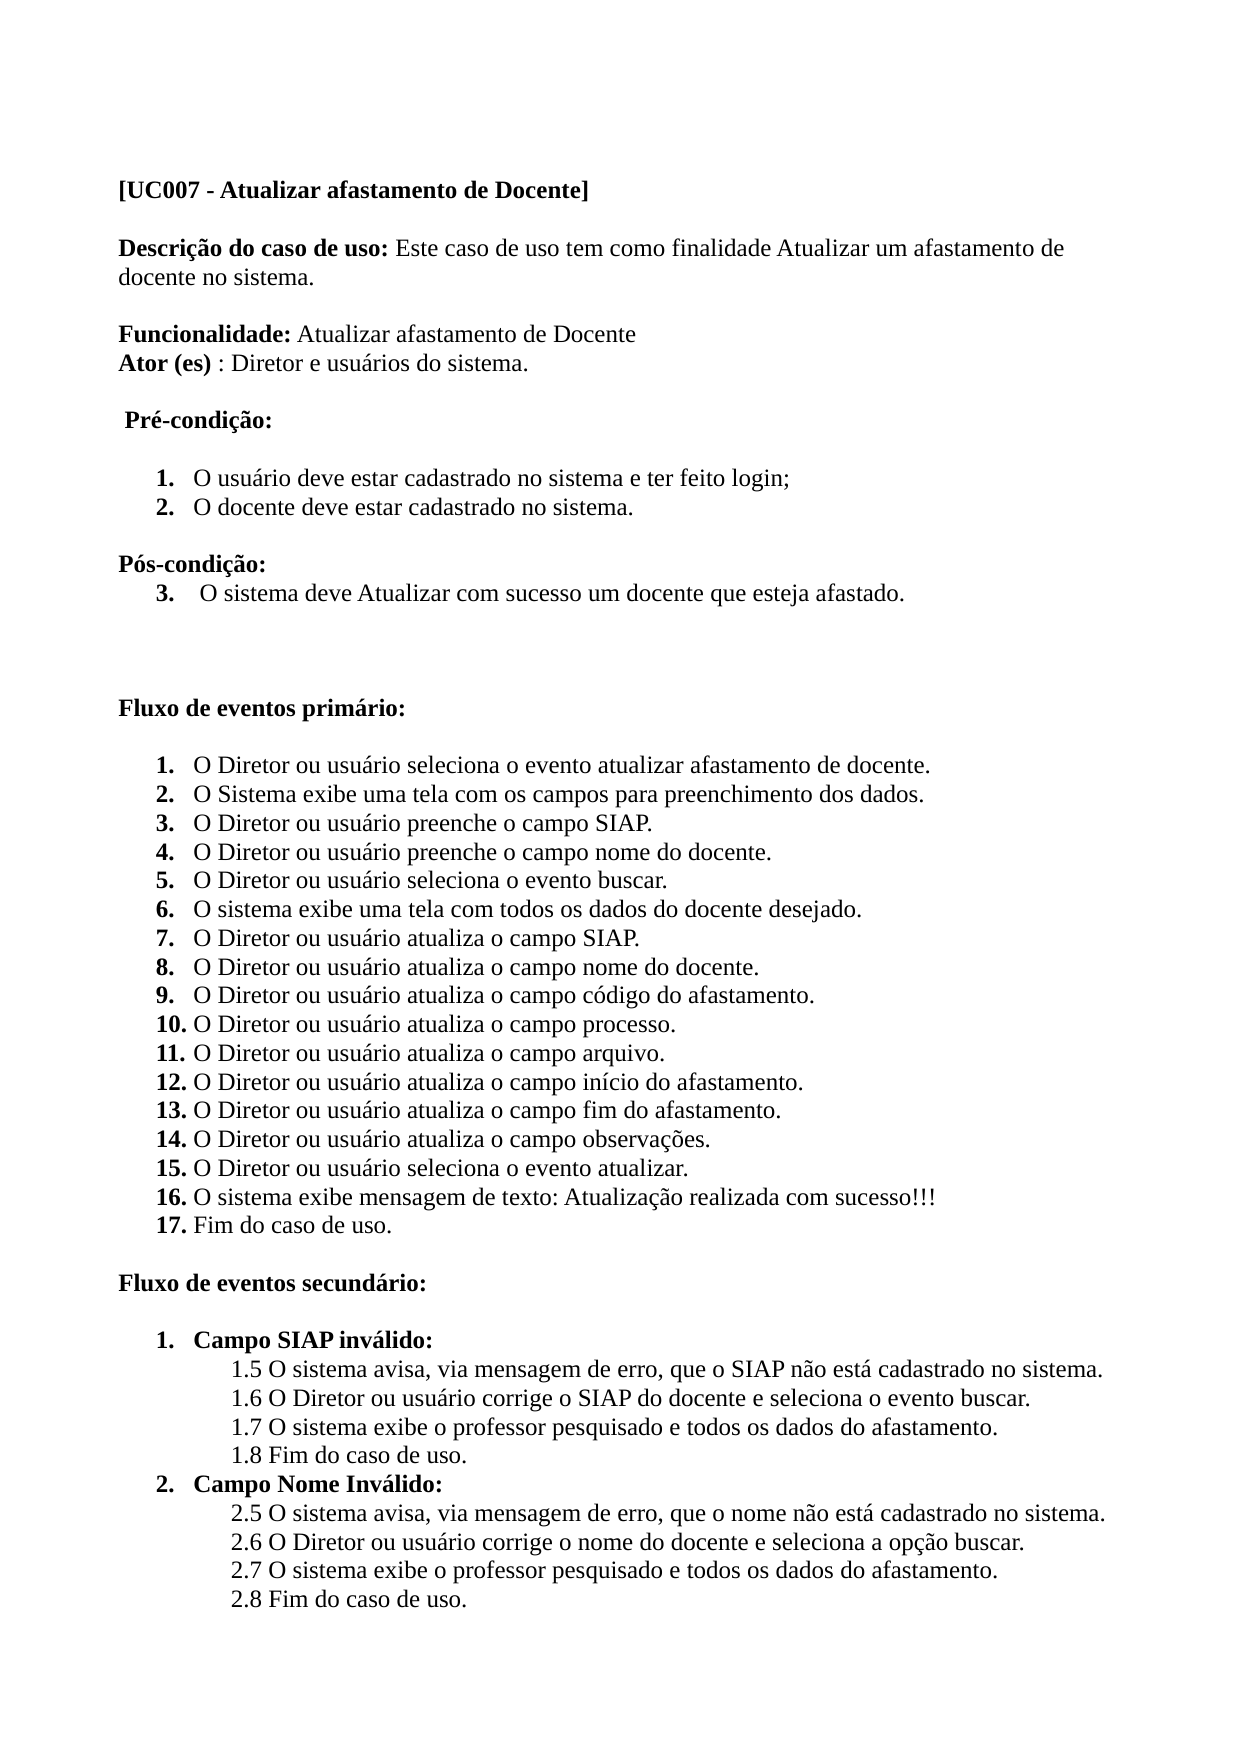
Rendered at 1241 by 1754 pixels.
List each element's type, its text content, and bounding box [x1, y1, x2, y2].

list O Diretor ou usuário corrige o nome do docente e seleciona a opção buscar. [231, 1527, 1122, 1556]
list O sistema exibe o professor pesquisado e todos os dados do afastamento. [231, 1556, 1122, 1584]
text Pré-condição: [118, 406, 1122, 434]
list O Diretor ou usuário atualiza o campo processo. [156, 1009, 1122, 1038]
list O Diretor ou usuário seleciona o evento atualizar. [156, 1153, 1122, 1182]
text Funcionalidade: Atualizar afastamento de Docente [118, 319, 1122, 348]
list O sistema deve Atualizar com sucesso um docente que esteja afastado. [156, 578, 1122, 607]
list O sistema exibe mensagem de texto: Atualização realizada com sucesso!!! [156, 1182, 1122, 1211]
text Fluxo de eventos secundário: [118, 1268, 1122, 1297]
list Fim do caso de uso. [231, 1584, 1122, 1613]
list O Diretor ou usuário preenche o campo nome do docente. [156, 837, 1122, 866]
list O Diretor ou usuário atualiza o campo fim do afastamento. [156, 1096, 1122, 1124]
text Ator (es) : Diretor e usuários do sistema. [118, 348, 1122, 377]
list O Diretor ou usuário atualiza o campo observações. [156, 1124, 1122, 1153]
list O Diretor ou usuário atualiza o campo nome do docente. [156, 952, 1122, 981]
text [UC007 - Atualizar afastamento de Docente] [118, 176, 1122, 204]
list O Sistema exibe uma tela com os campos para preenchimento dos dados. [156, 779, 1122, 808]
list Fim do caso de uso. [231, 1441, 1122, 1469]
list Fim do caso de uso. [156, 1211, 1122, 1239]
list O usuário deve estar cadastrado no sistema e ter feito login; [156, 463, 1122, 492]
list O Diretor ou usuário atualiza o campo início do afastamento. [156, 1067, 1122, 1096]
list O sistema avisa, via mensagem de erro, que o SIAP não está cadastrado no sistema. [231, 1354, 1122, 1383]
list Campo SIAP inválido: [156, 1326, 1122, 1354]
list O Diretor ou usuário seleciona o evento atualizar afastamento de docente. [156, 751, 1122, 779]
text Fluxo de eventos primário: [118, 693, 1122, 722]
list O docente deve estar cadastrado no sistema. [156, 492, 1122, 521]
list O Diretor ou usuário seleciona o evento buscar. [156, 866, 1122, 894]
list Campo Nome Inválido: [156, 1469, 1122, 1498]
list O Diretor ou usuário atualiza o campo arquivo. [156, 1038, 1122, 1067]
text Pós-condição: [118, 549, 1122, 578]
list O Diretor ou usuário preenche o campo SIAP. [156, 808, 1122, 837]
list O sistema exibe o professor pesquisado e todos os dados do afastamento. [231, 1412, 1122, 1441]
list O sistema exibe uma tela com todos os dados do docente desejado. [156, 894, 1122, 923]
list O sistema avisa, via mensagem de erro, que o nome não está cadastrado no sistema. [231, 1498, 1122, 1527]
list O Diretor ou usuário atualiza o campo código do afastamento. [156, 981, 1122, 1009]
text Descrição do caso de uso: Este caso de uso tem como finalidade Atualizar um afastamento de docente no sistema. [118, 233, 1122, 291]
list O Diretor ou usuário atualiza o campo SIAP. [156, 923, 1122, 952]
list O Diretor ou usuário corrige o SIAP do docente e seleciona o evento buscar. [231, 1383, 1122, 1412]
